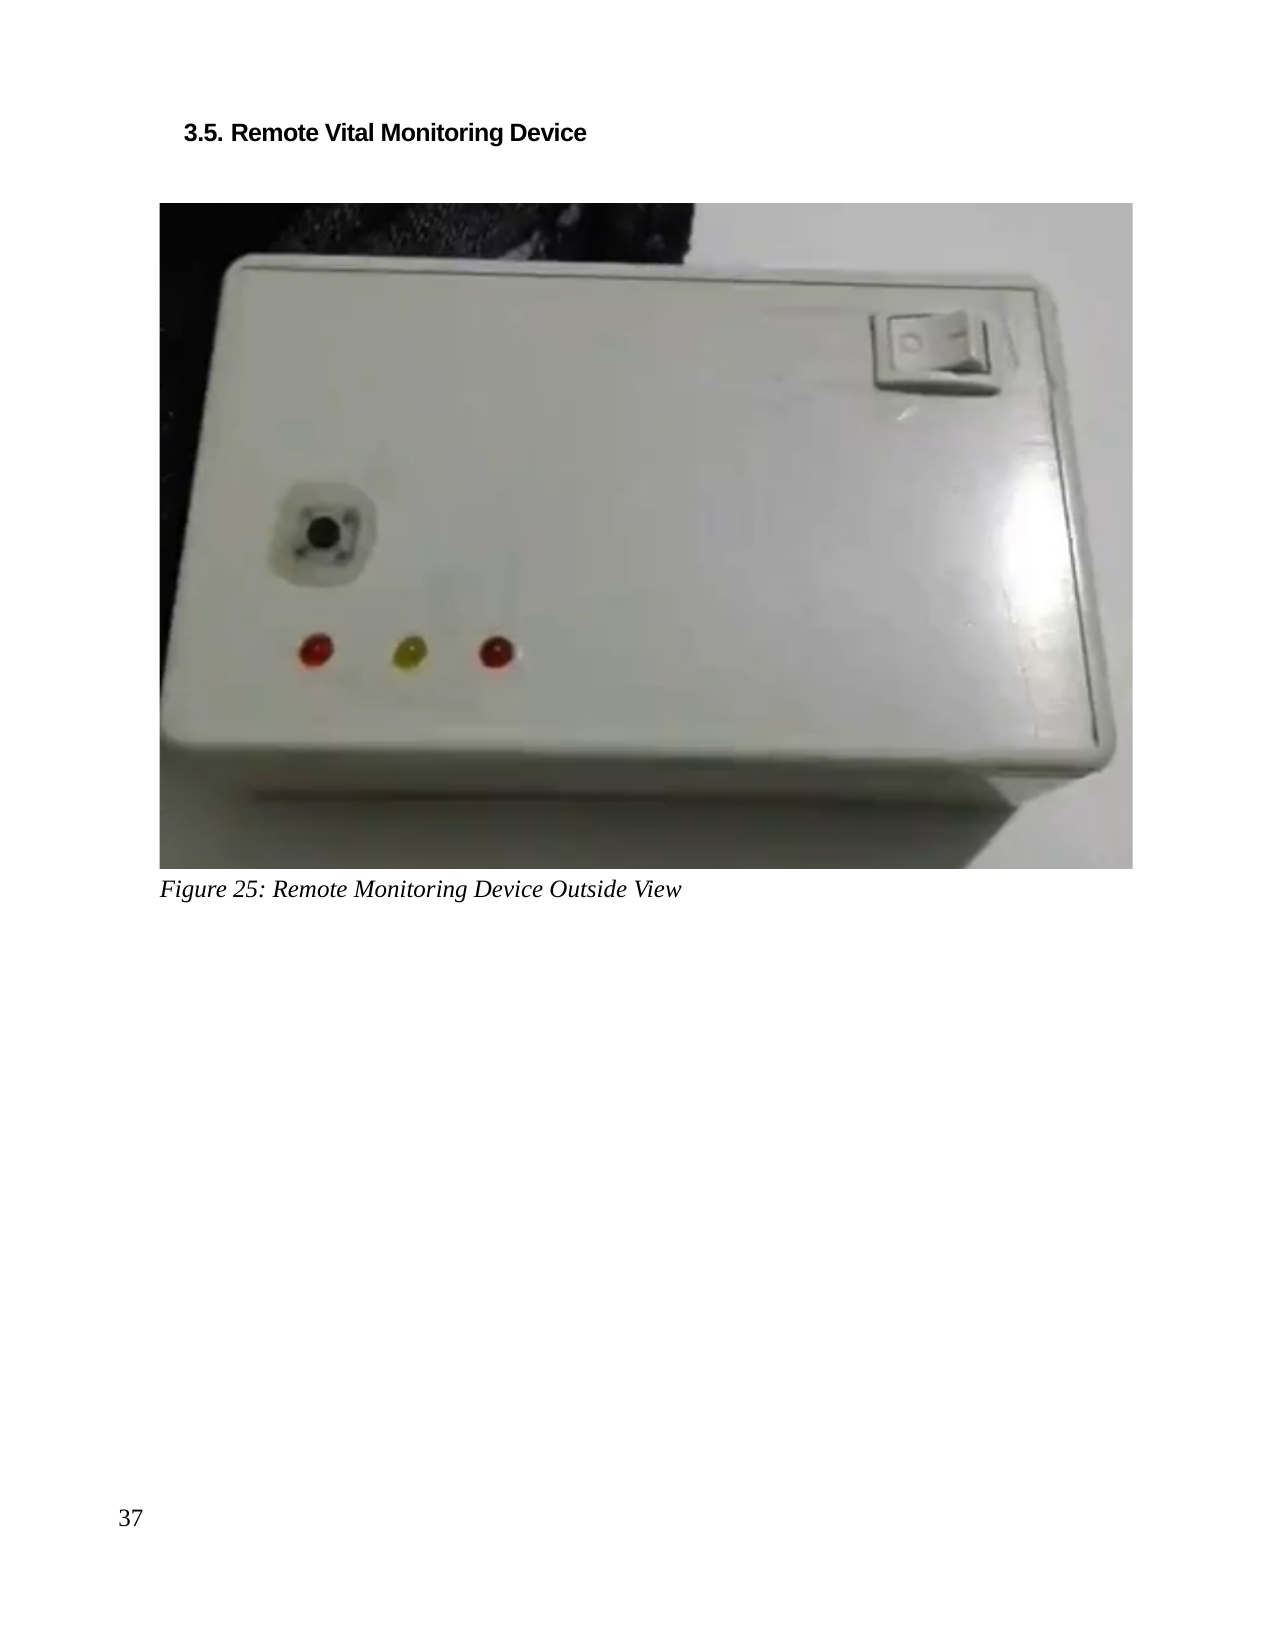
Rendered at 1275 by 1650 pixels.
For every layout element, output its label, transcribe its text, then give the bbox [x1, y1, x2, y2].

picture [159, 203, 1133, 869]
text Figure 25: Remote Monitoring Device Outside View [159, 869, 1133, 903]
list Remote Vital Monitoring Device [184, 118, 1157, 147]
